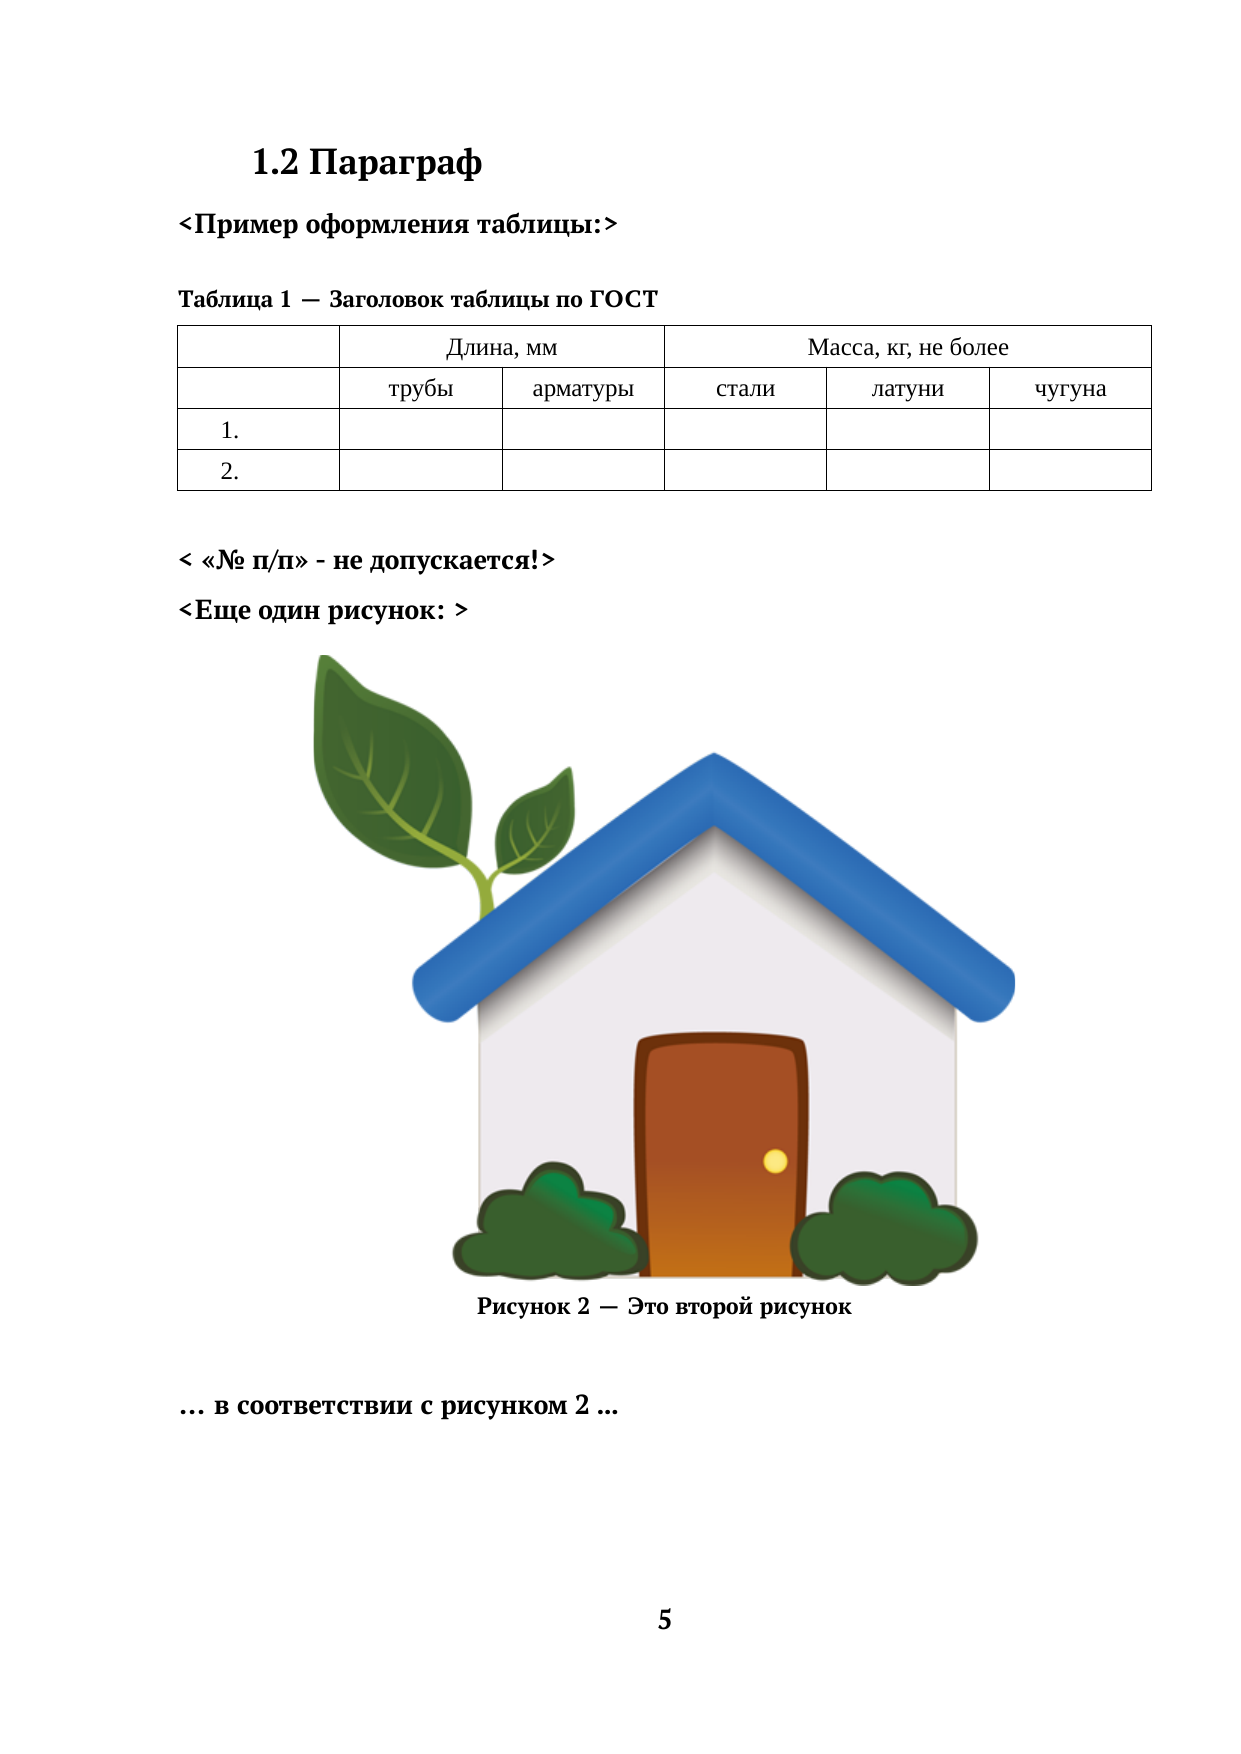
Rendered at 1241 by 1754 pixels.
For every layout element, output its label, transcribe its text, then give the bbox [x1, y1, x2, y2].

table_cell [503, 409, 664, 449]
table_cell [178, 409, 339, 449]
text Рисунок 2 — Это второй рисунок [314, 1286, 1015, 1320]
table_cell [827, 409, 989, 449]
table_cell латуни [827, 368, 989, 408]
table_header Масса, кг, не более [665, 326, 1151, 367]
text < «№ п/п» - не допускается!> [177, 542, 1152, 575]
table_cell [340, 409, 502, 449]
table_cell [178, 450, 339, 490]
table_cell [340, 450, 502, 490]
table_cell чугуна [990, 368, 1151, 408]
table_header [178, 326, 339, 367]
text Таблица 1 — Заголовок таблицы по ГОСТ [177, 284, 1152, 313]
table_cell [503, 450, 664, 490]
table_cell трубы [340, 368, 502, 408]
table_cell [990, 450, 1151, 490]
subtitle 1.2 Параграф [251, 139, 1152, 183]
table_cell арматуры [503, 368, 664, 408]
table_cell [665, 409, 826, 449]
table_cell [990, 409, 1151, 449]
text <Пример оформления таблицы:> [177, 207, 1152, 240]
table_cell [827, 450, 989, 490]
table_cell [665, 450, 826, 490]
table_cell стали [665, 368, 826, 408]
picture [313, 655, 1016, 1286]
table_cell [178, 368, 339, 408]
table_header Длина, мм [340, 326, 664, 367]
text <Еще один рисунок: > [177, 592, 1152, 626]
text … в соответствии с рисунком 2 ... [177, 1387, 1152, 1421]
